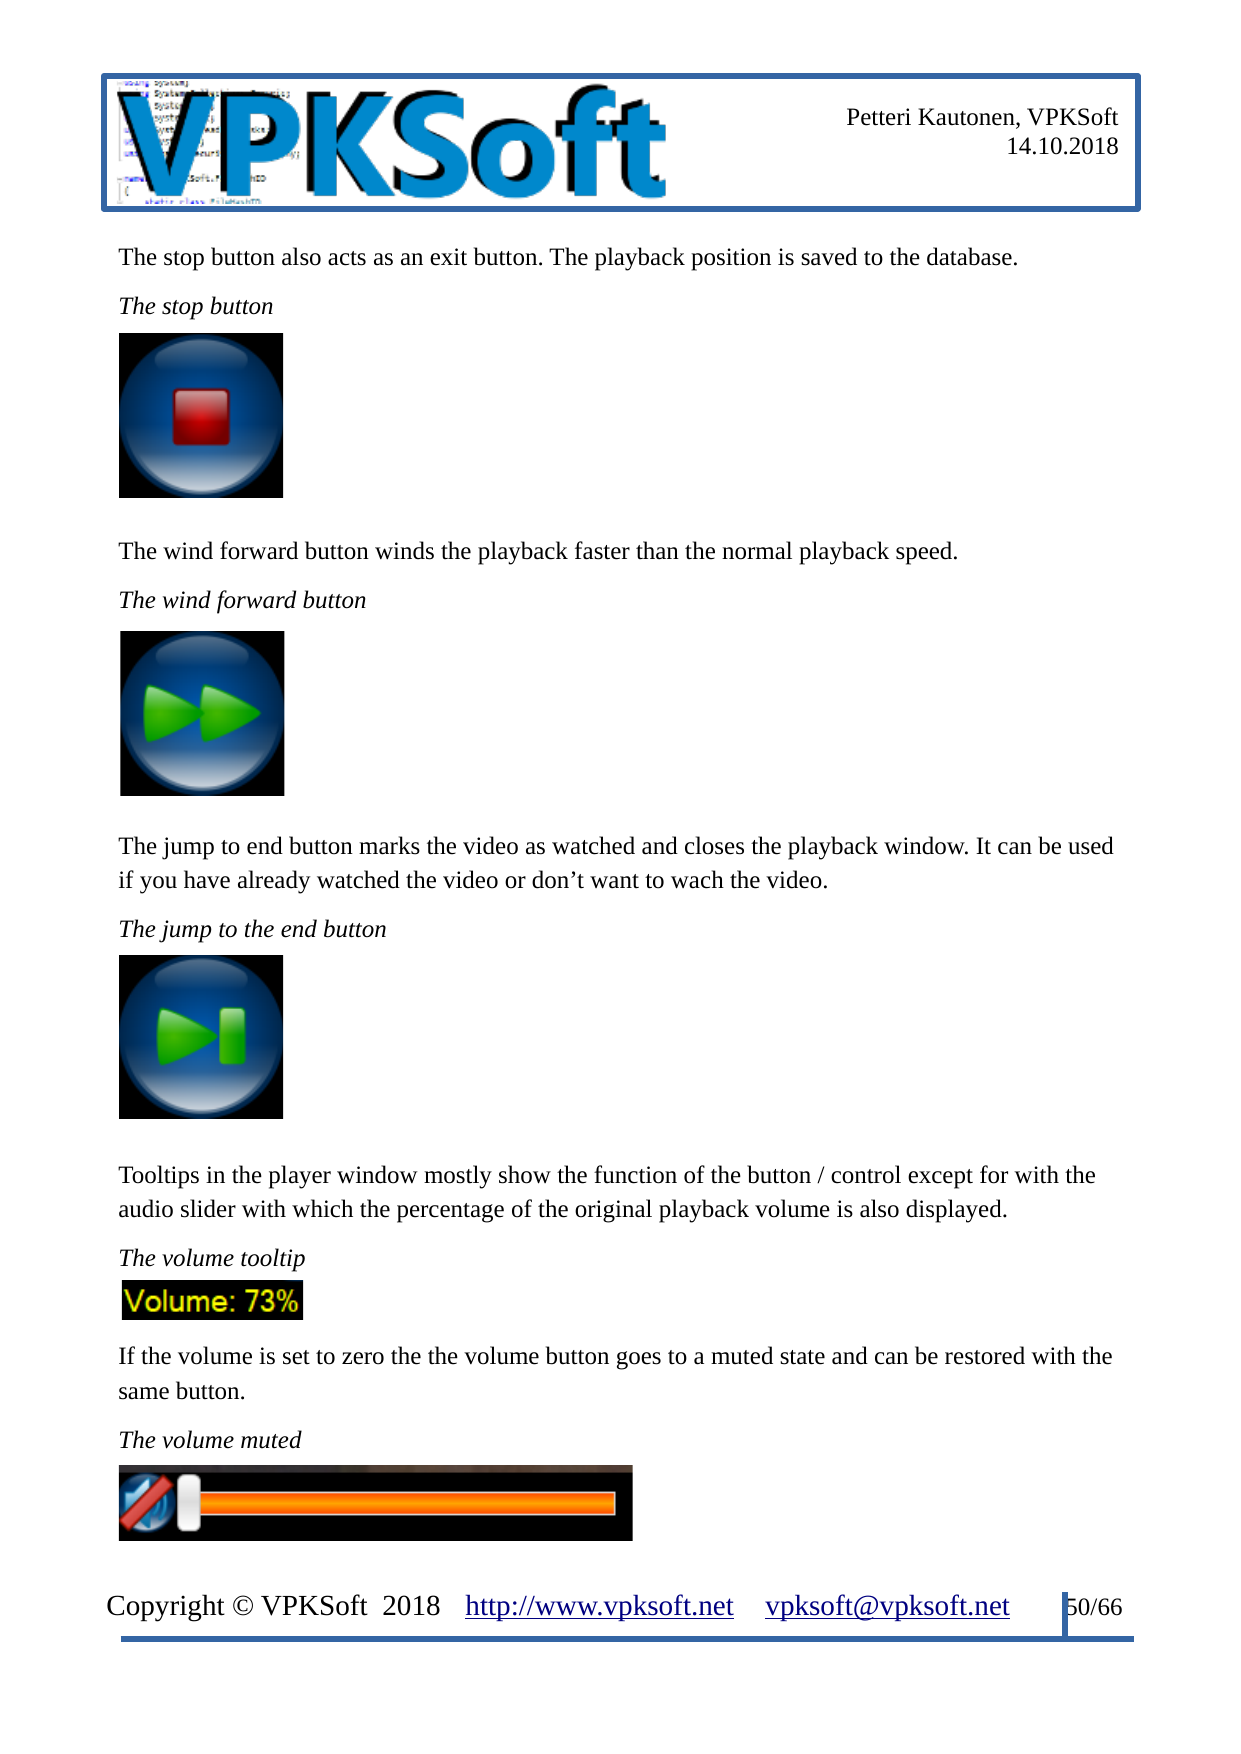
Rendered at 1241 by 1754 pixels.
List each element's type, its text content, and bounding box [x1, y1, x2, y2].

text The wind forward button winds the playback faster than the normal playback speed. [118, 536, 1122, 565]
picture [119, 955, 284, 1119]
picture [116, 81, 672, 204]
text The volume muted [118, 1425, 1122, 1454]
text The jump to end button marks the video as watched and closes the playback window. It can be used if you have already watched the video or don’t want to wach the video. [118, 831, 1122, 894]
picture [118, 1465, 633, 1541]
text The stop button [118, 291, 1122, 320]
text Tooltips in the player window mostly show the function of the button / control except for with the audio slider with which the percentage of the original playback volume is also displayed. [118, 1160, 1122, 1223]
picture [119, 333, 284, 498]
text The stop button also acts as an exit button. The playback position is saved to the database. [118, 242, 1122, 271]
text The wind forward button [118, 586, 1122, 614]
text If the volume is set to zero the the volume button goes to a muted state and can be restored with the same button. [118, 1341, 1122, 1404]
picture [121, 1280, 304, 1320]
picture [120, 631, 285, 796]
text The jump to the end button [118, 914, 1122, 943]
text The volume tooltip [118, 1243, 1122, 1272]
